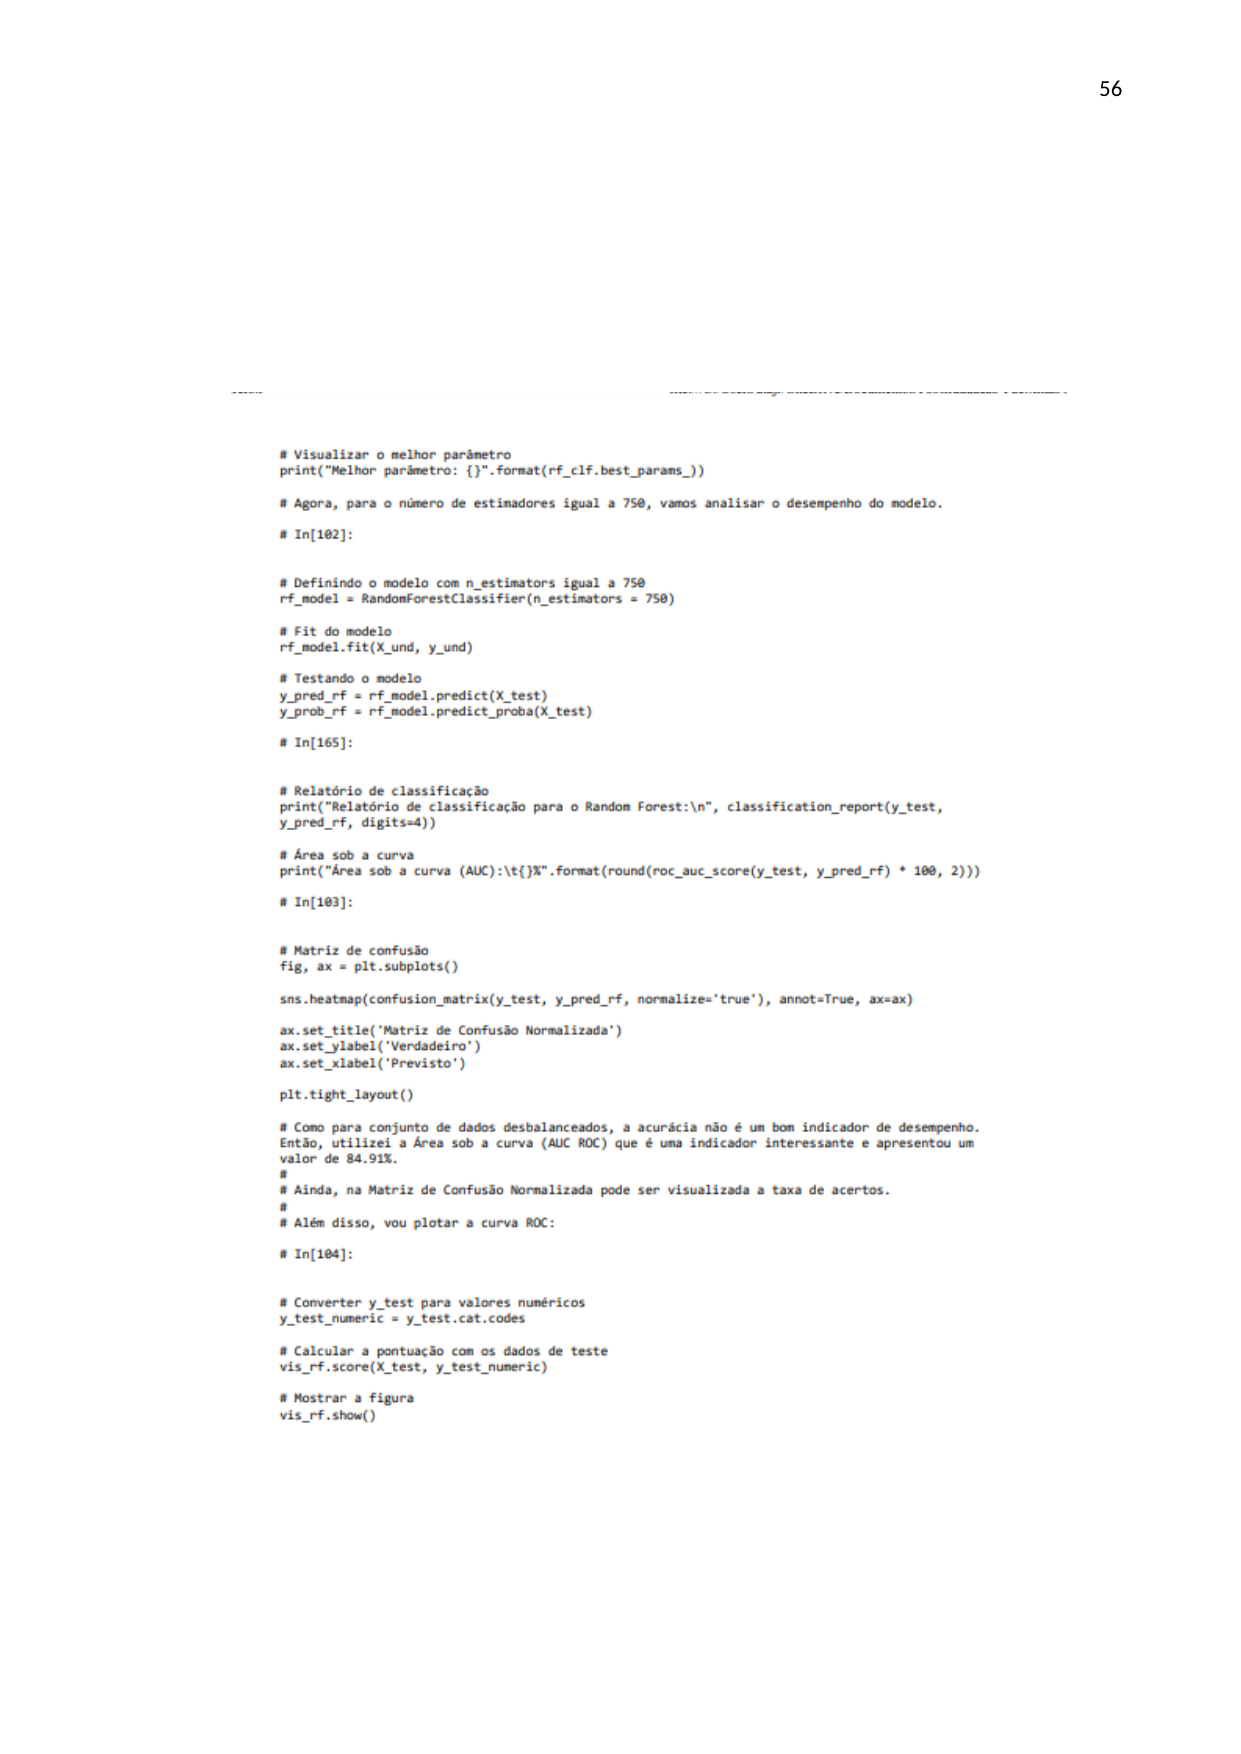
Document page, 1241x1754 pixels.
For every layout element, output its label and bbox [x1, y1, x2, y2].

picture [231, 392, 1068, 1462]
